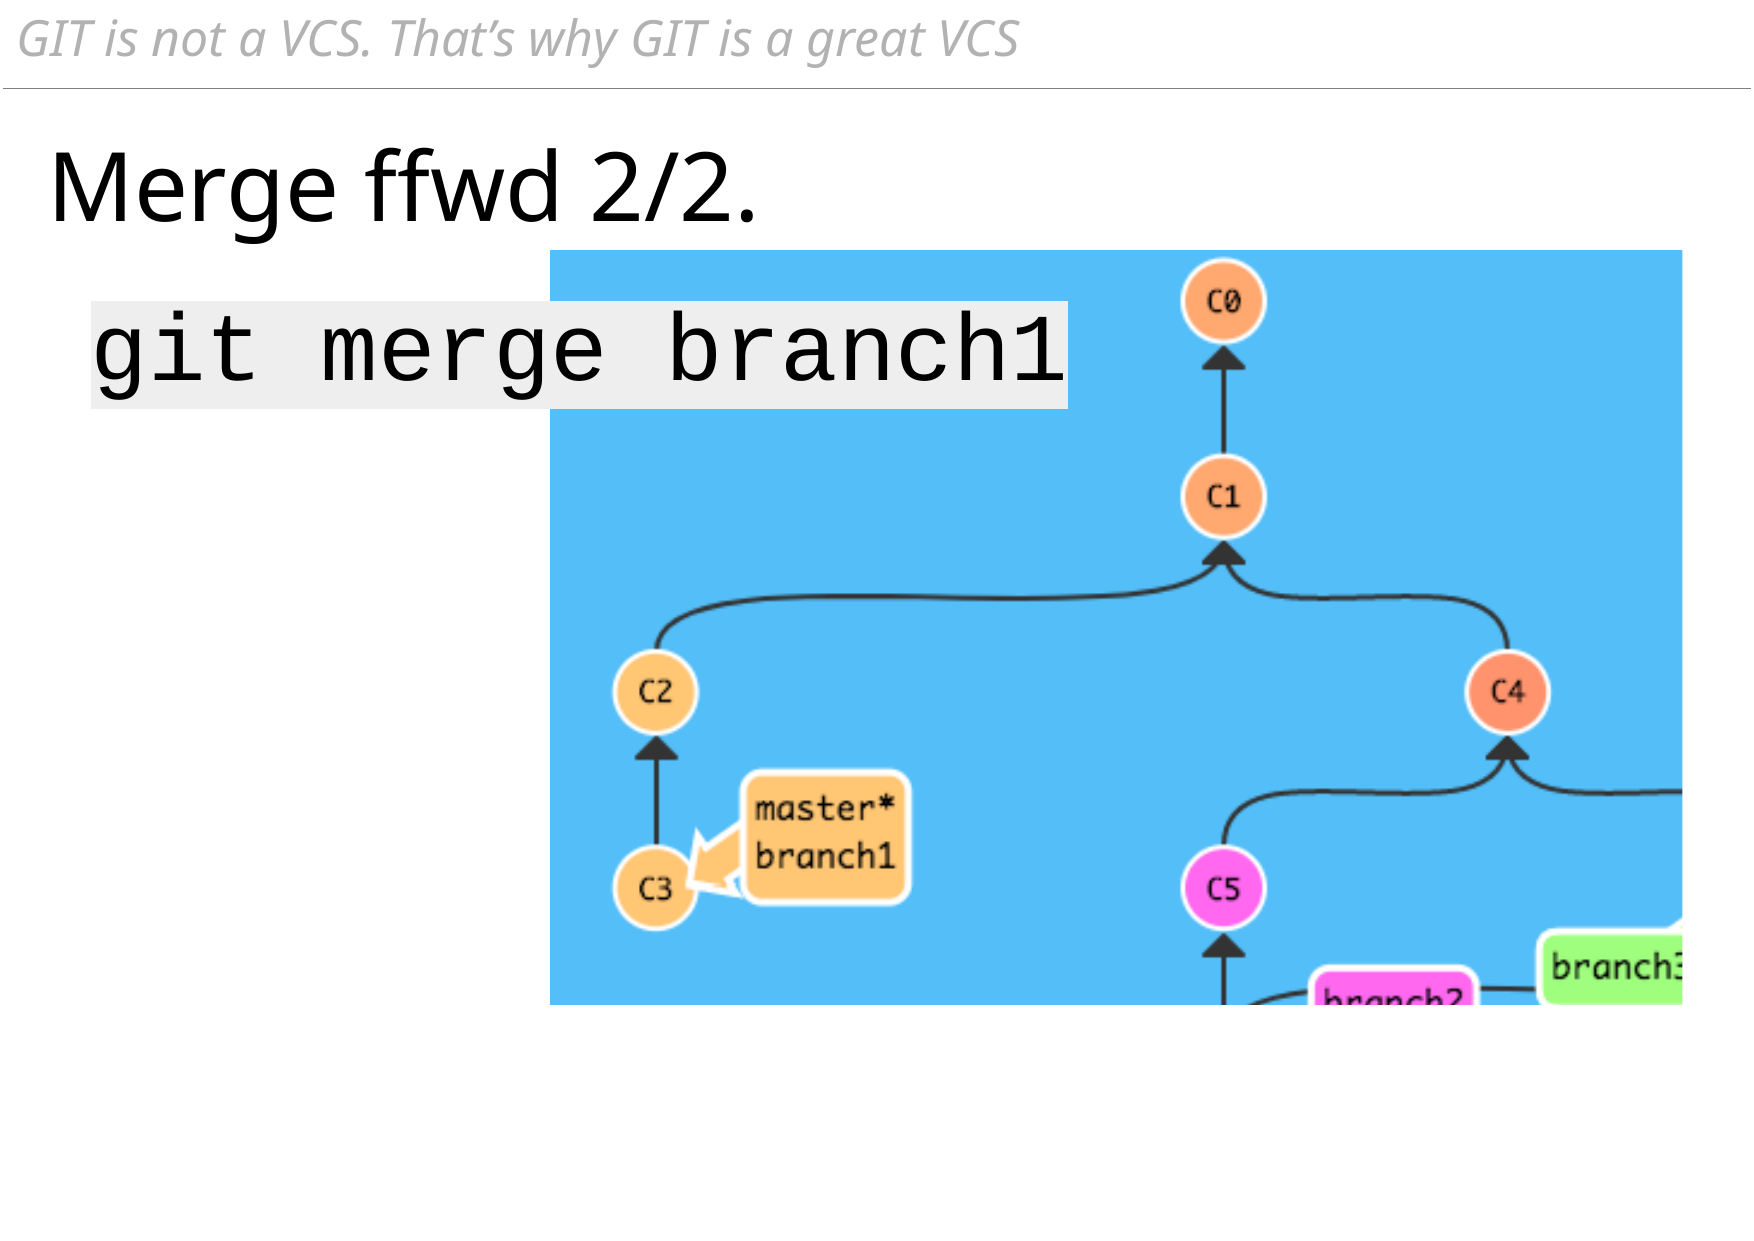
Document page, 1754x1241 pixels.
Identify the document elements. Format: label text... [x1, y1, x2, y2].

text git merge branch1 [3, 301, 550, 409]
picture [550, 250, 1683, 1005]
text Merge ffwd 2/2. [3, 118, 1751, 249]
text git merge branch1 [1683, 301, 1751, 409]
